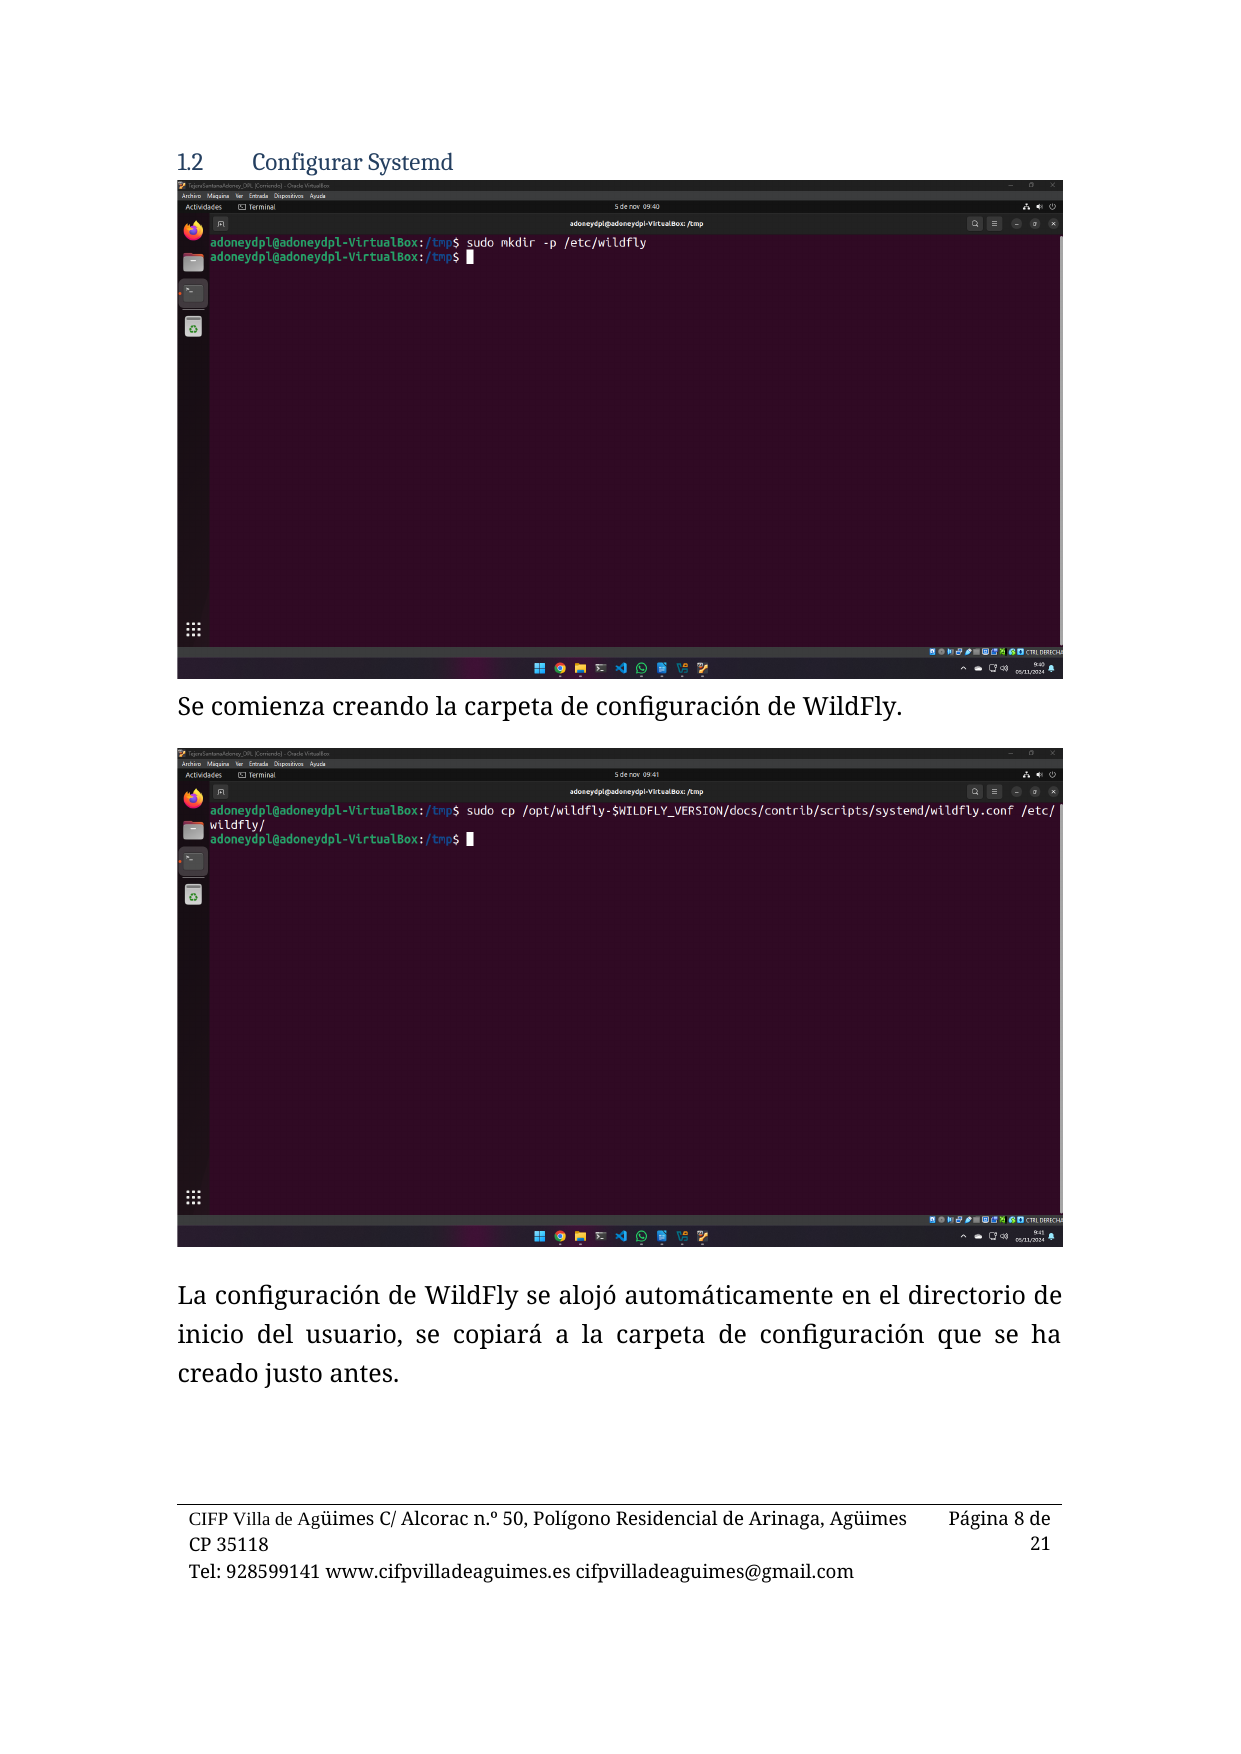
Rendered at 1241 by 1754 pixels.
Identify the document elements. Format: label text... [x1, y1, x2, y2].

text Se comienza creando la carpeta de configuración de WildFly. [177, 679, 1063, 722]
picture [177, 180, 1063, 679]
text La configuración de WildFly se alojó automáticamente en el directorio de inicio del usuario, se copiará a la carpeta de configuración que se ha creado justo antes. [177, 1247, 1063, 1390]
picture [177, 748, 1063, 1247]
subtitle Configurar Systemd [177, 148, 1063, 176]
